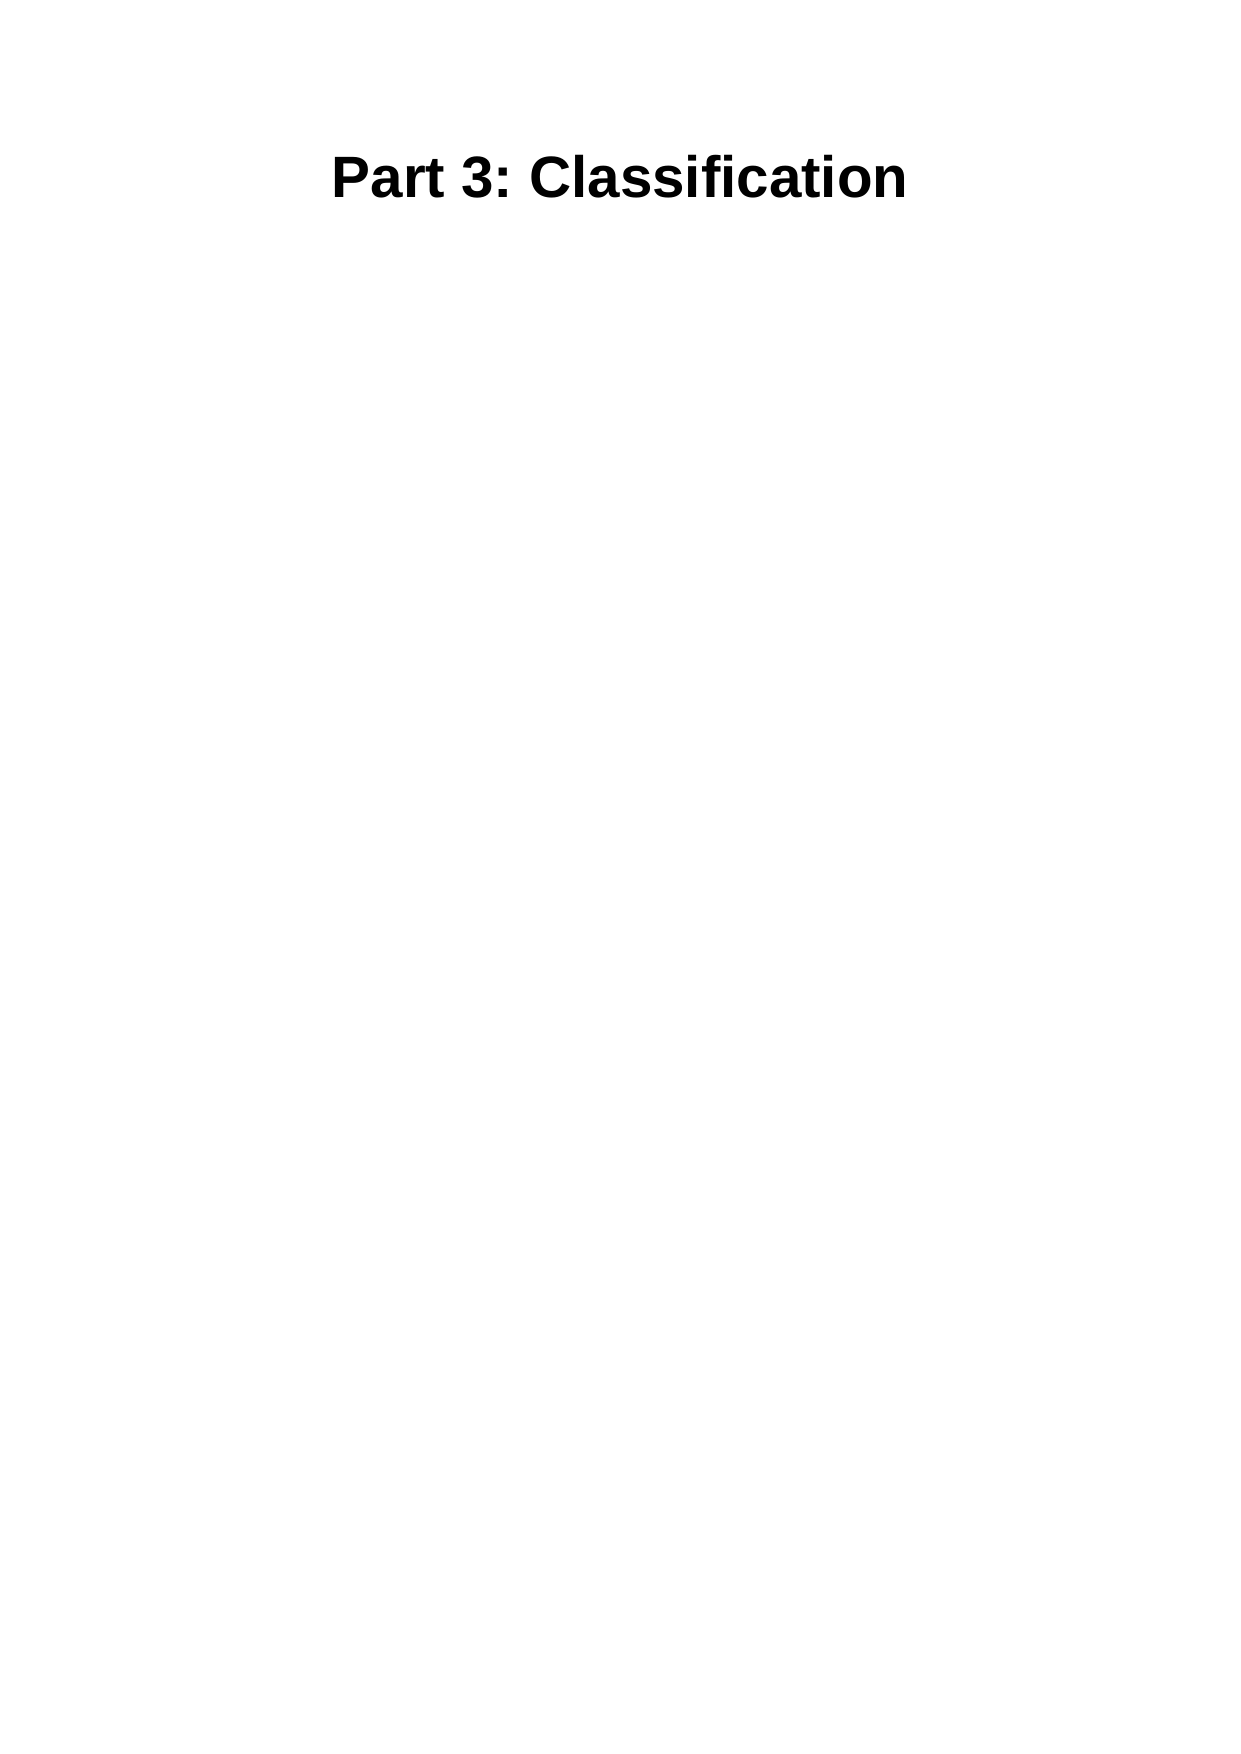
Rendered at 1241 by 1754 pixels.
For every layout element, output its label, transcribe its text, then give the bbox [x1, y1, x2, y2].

title Part 3: Classification [118, 143, 1122, 210]
